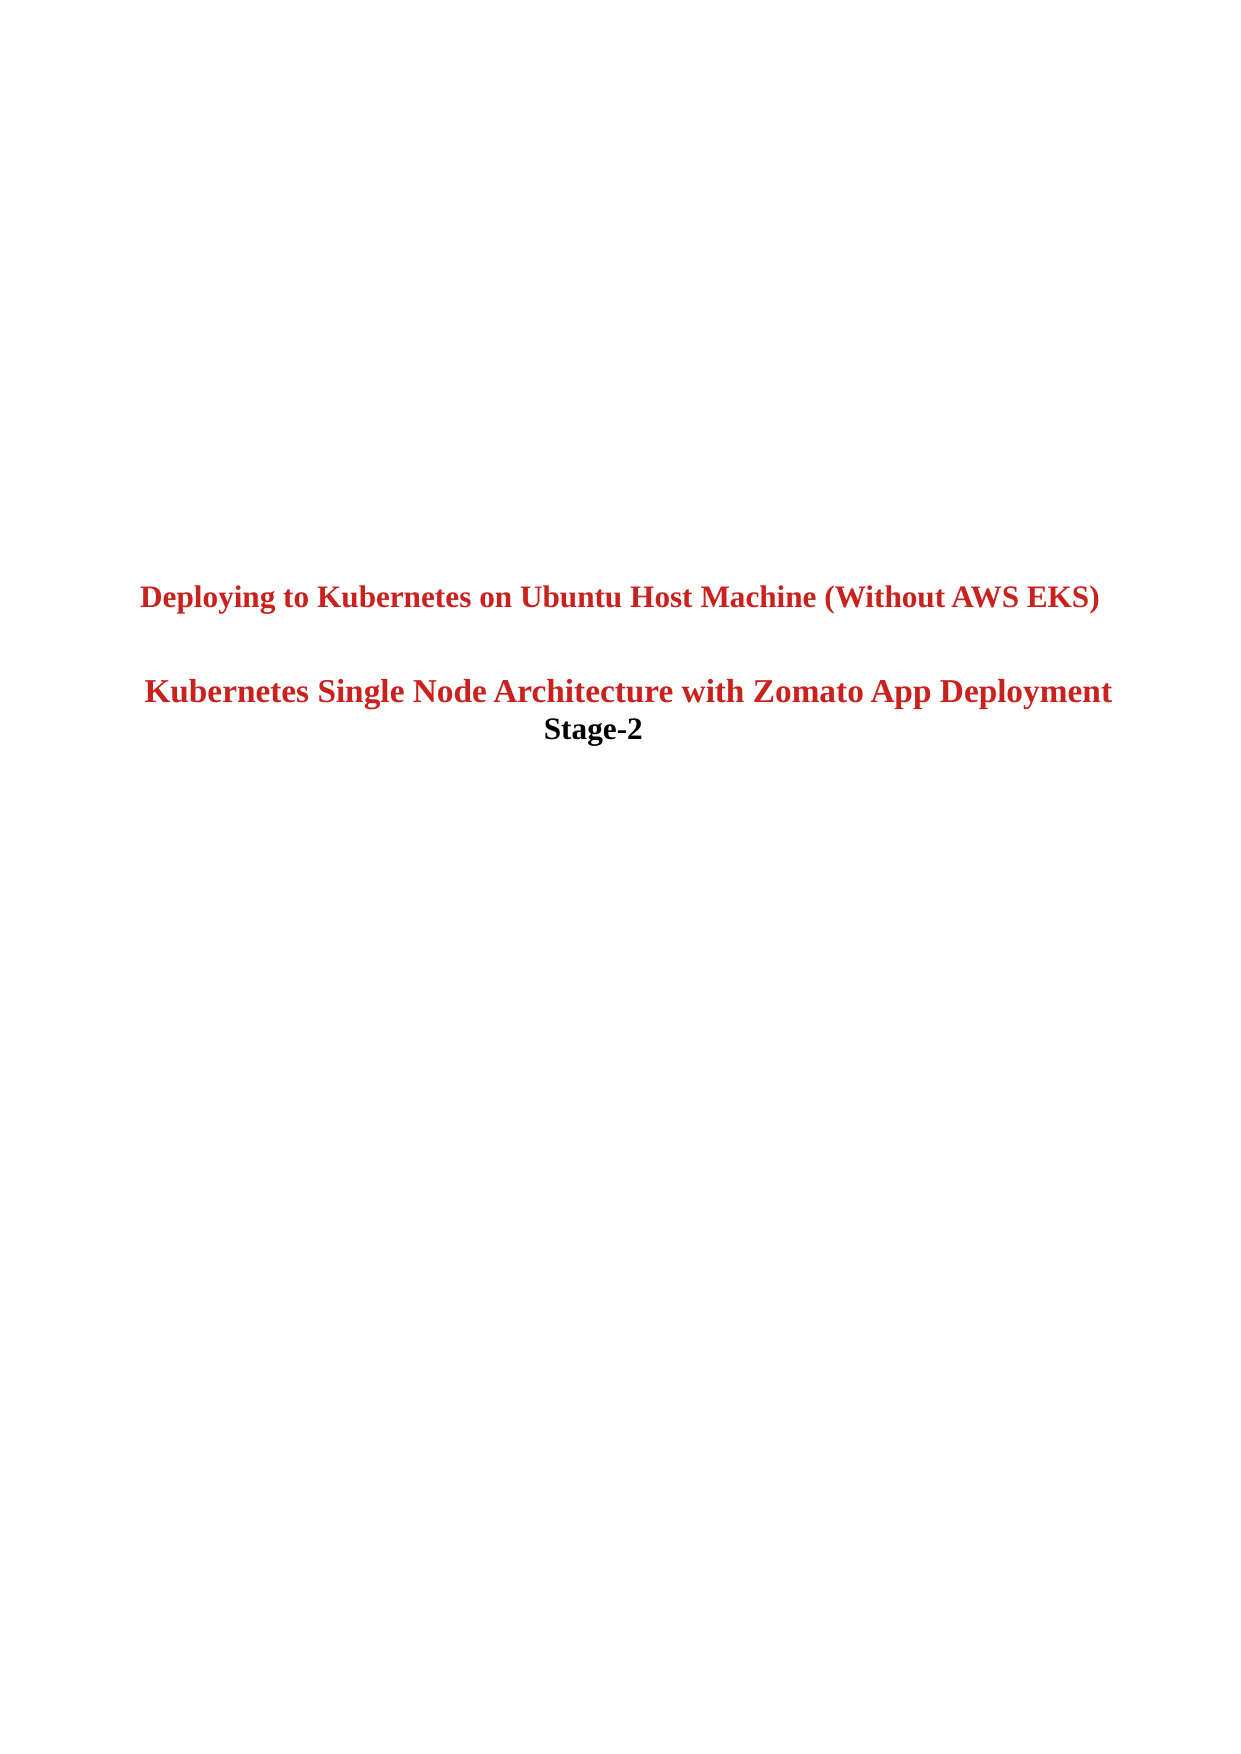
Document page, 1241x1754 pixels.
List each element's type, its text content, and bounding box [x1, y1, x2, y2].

text Kubernetes Single Node Architecture with Zomato App Deployment [118, 672, 1122, 710]
text Stage-2 [118, 710, 1122, 746]
text Deploying to Kubernetes on Ubuntu Host Machine (Without AWS EKS) [118, 578, 1122, 614]
